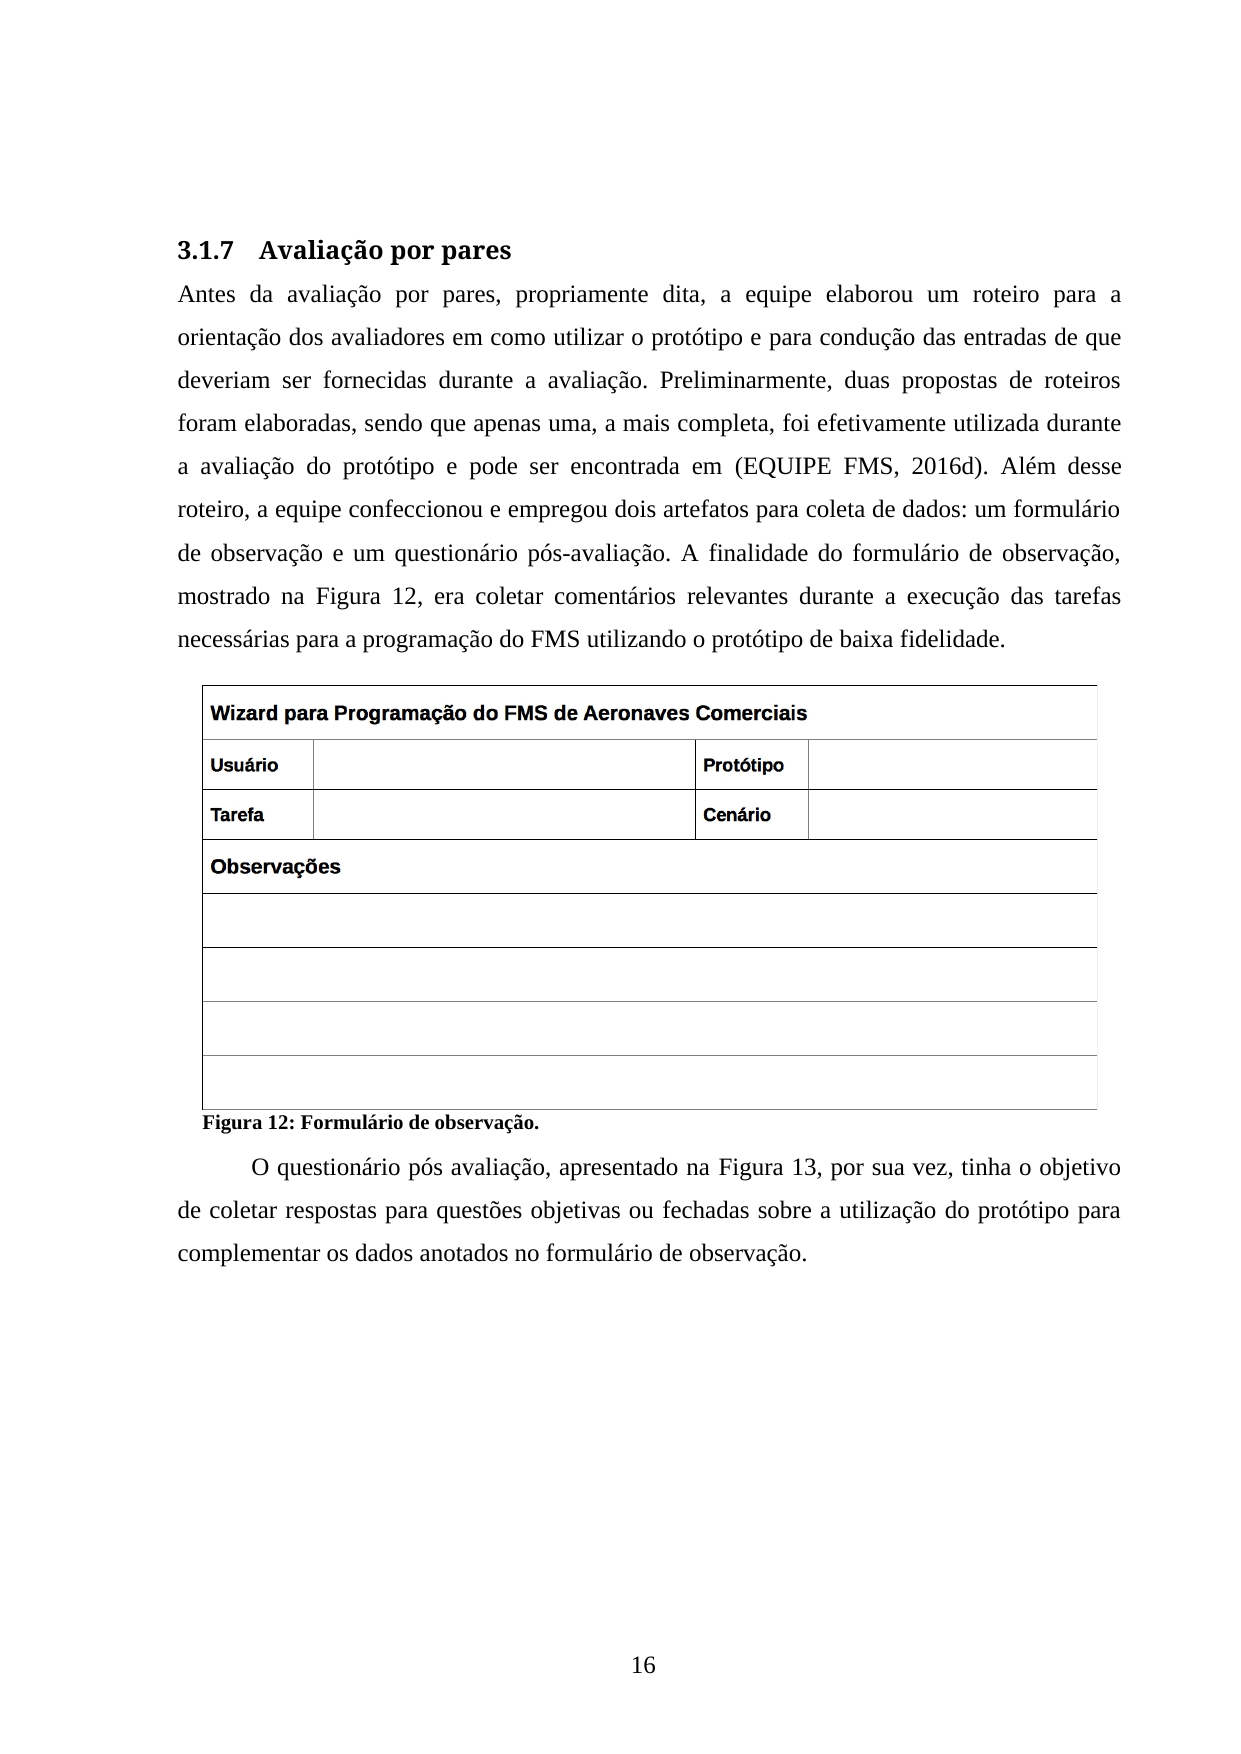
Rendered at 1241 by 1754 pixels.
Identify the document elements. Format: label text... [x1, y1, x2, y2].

picture [202, 685, 1098, 1110]
text Figura 12: Formulário de observação. [202, 1110, 1097, 1134]
text O questionário pós avaliação, apresentado na Figura 13, por sua vez, tinha o objetivo de coletar respostas para questões objetivas ou fechadas sobre a utilização do protótipo para complementar os dados anotados no formulário de observação. [177, 1152, 1122, 1267]
subtitle Avaliação por pares [177, 233, 1122, 267]
text Antes da avaliação por pares, propriamente dita, a equipe elaborou um roteiro para a orientação dos avaliadores em como utilizar o protótipo e para condução das entradas de que deveriam ser fornecidas durante a avaliação. Preliminarmente, duas propostas de roteiros foram elaboradas, sendo que apenas uma, a mais completa, foi efetivamente utilizada durante a avaliação do protótipo e pode ser encontrada em (EQUIPE FMS, 2016d). Além desse roteiro, a equipe confeccionou e empregou dois artefatos para coleta de dados: um formulário de observação e um questionário pós-avaliação. A finalidade do formulário de observação, mostrado na Figura 12, era coletar comentários relevantes durante a execução das tarefas necessárias para a programação do FMS utilizando o protótipo de baixa fidelidade. [177, 279, 1122, 653]
